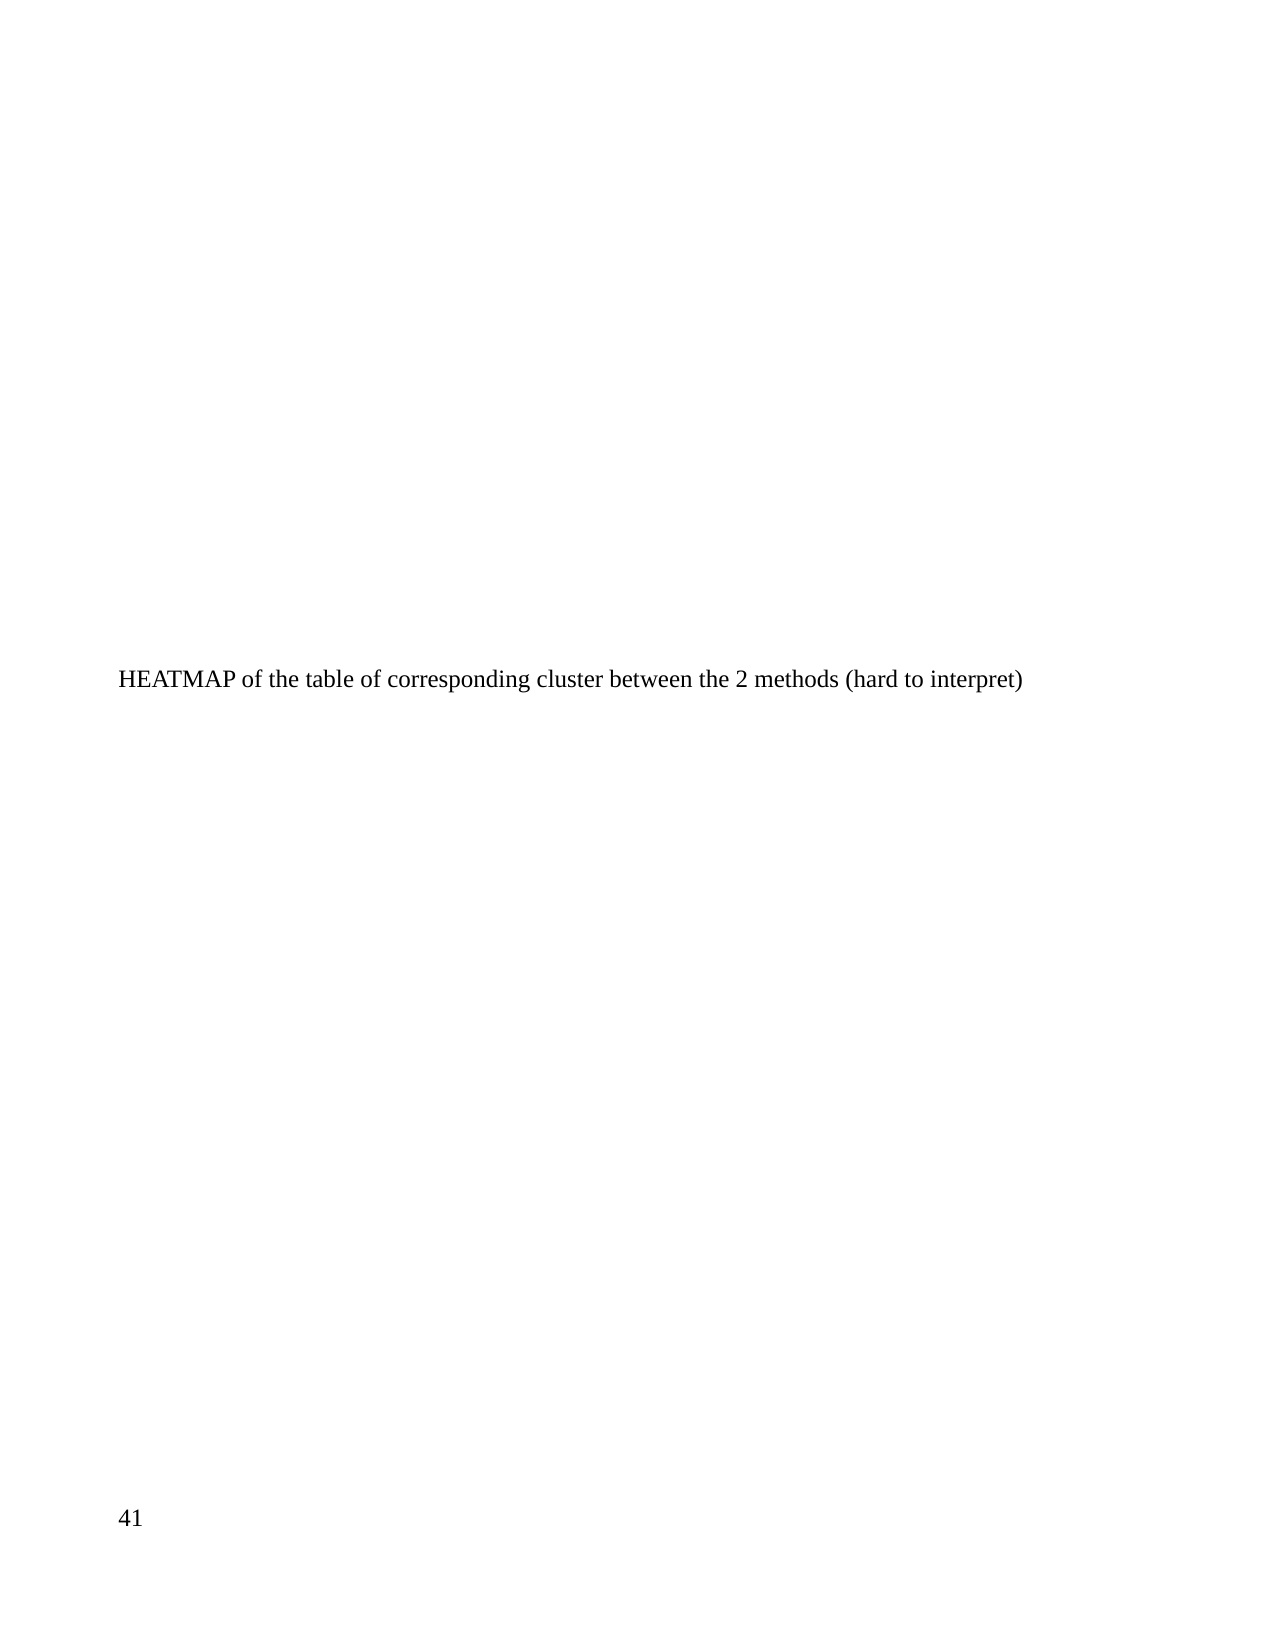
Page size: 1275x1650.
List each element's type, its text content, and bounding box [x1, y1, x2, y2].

text HEATMAP of the table of corresponding cluster between the 2 methods (hard to interpret) [118, 664, 1157, 693]
